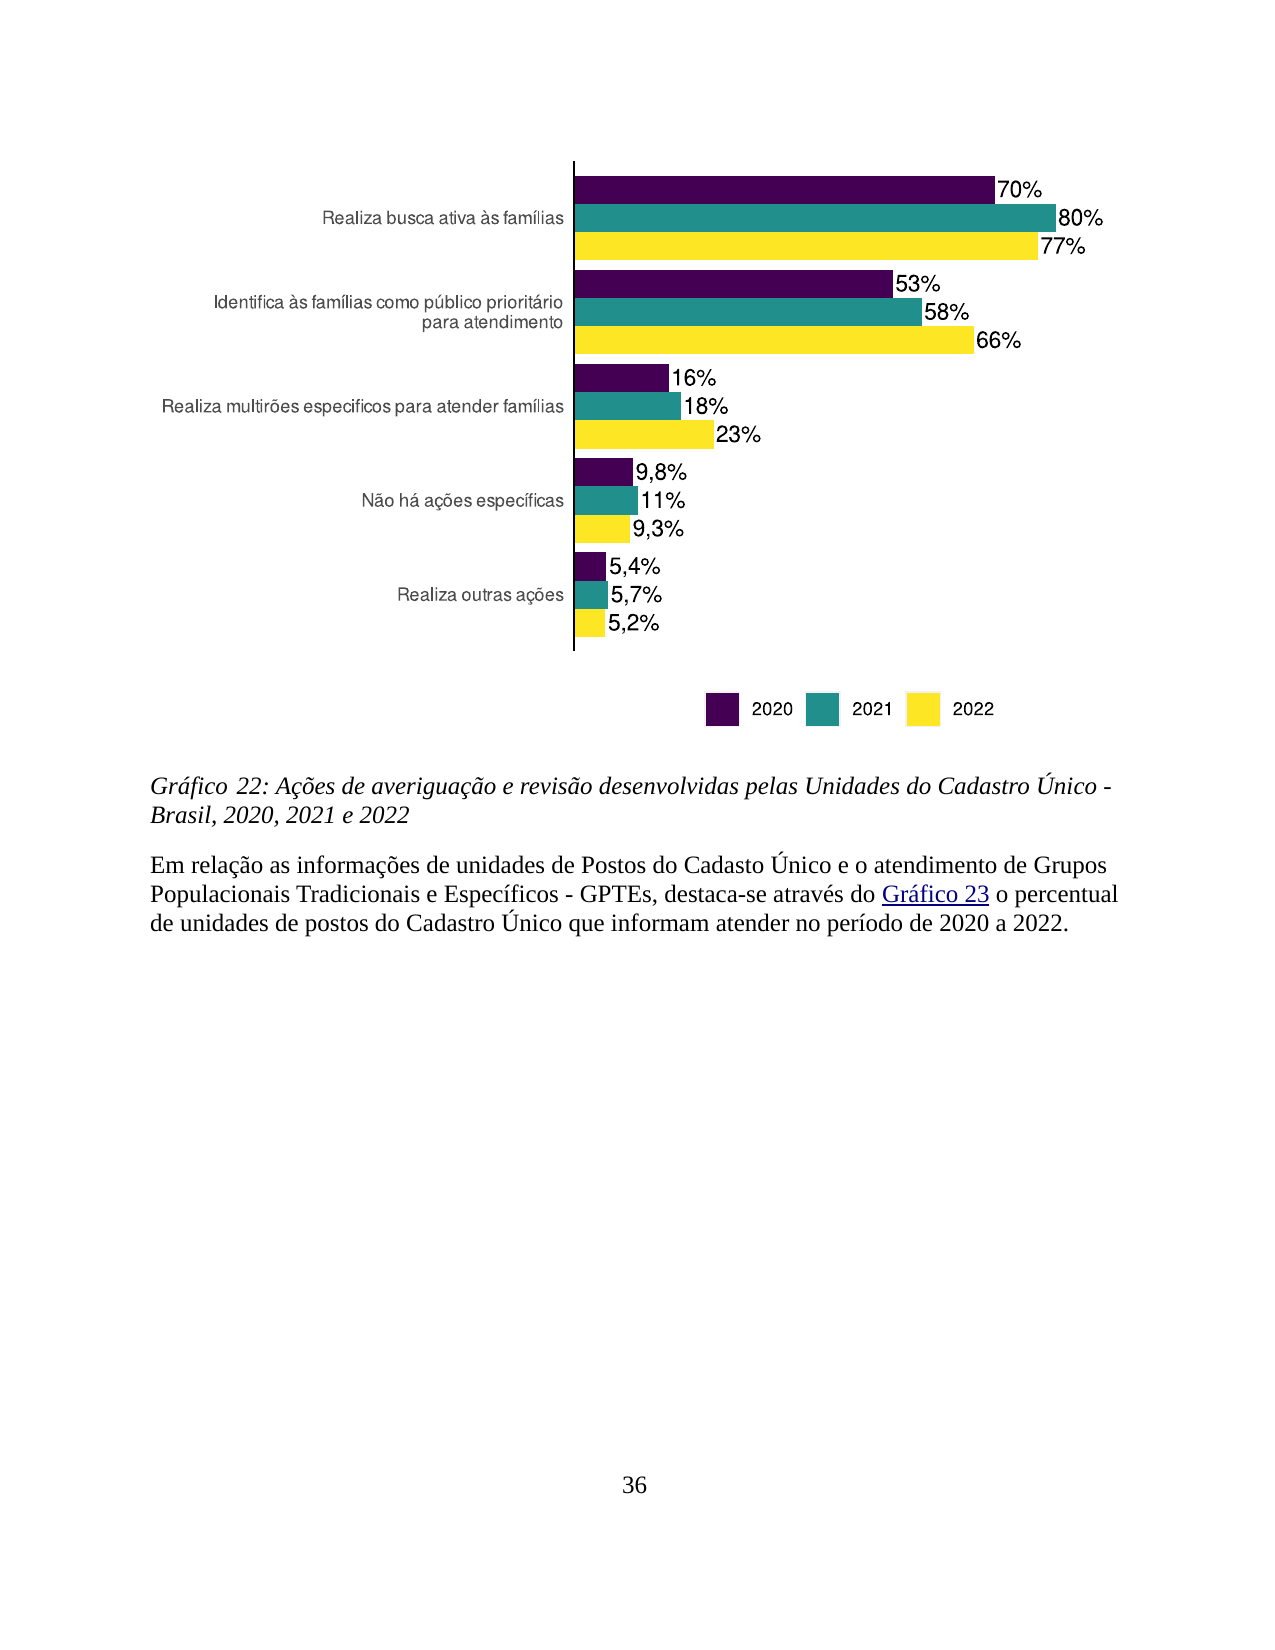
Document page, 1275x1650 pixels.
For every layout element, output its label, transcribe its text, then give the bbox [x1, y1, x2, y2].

table_header Gráfico 22: Ações de averiguação e revisão desenvolvidas pelas Unidades do Cadastro Único - Brasil, 2020, 2021 e 2022 [150, 751, 1125, 841]
text Em relação as informações de unidades de Postos do Cadasto Único e o atendimento de Grupos Populacionais Tradicionais e Específicos - GPTEs, destaca-se através do Gráfico 23 o percentual de unidades de postos do Cadastro Único que informam atender no período de 2020 a 2022. [150, 850, 1125, 937]
